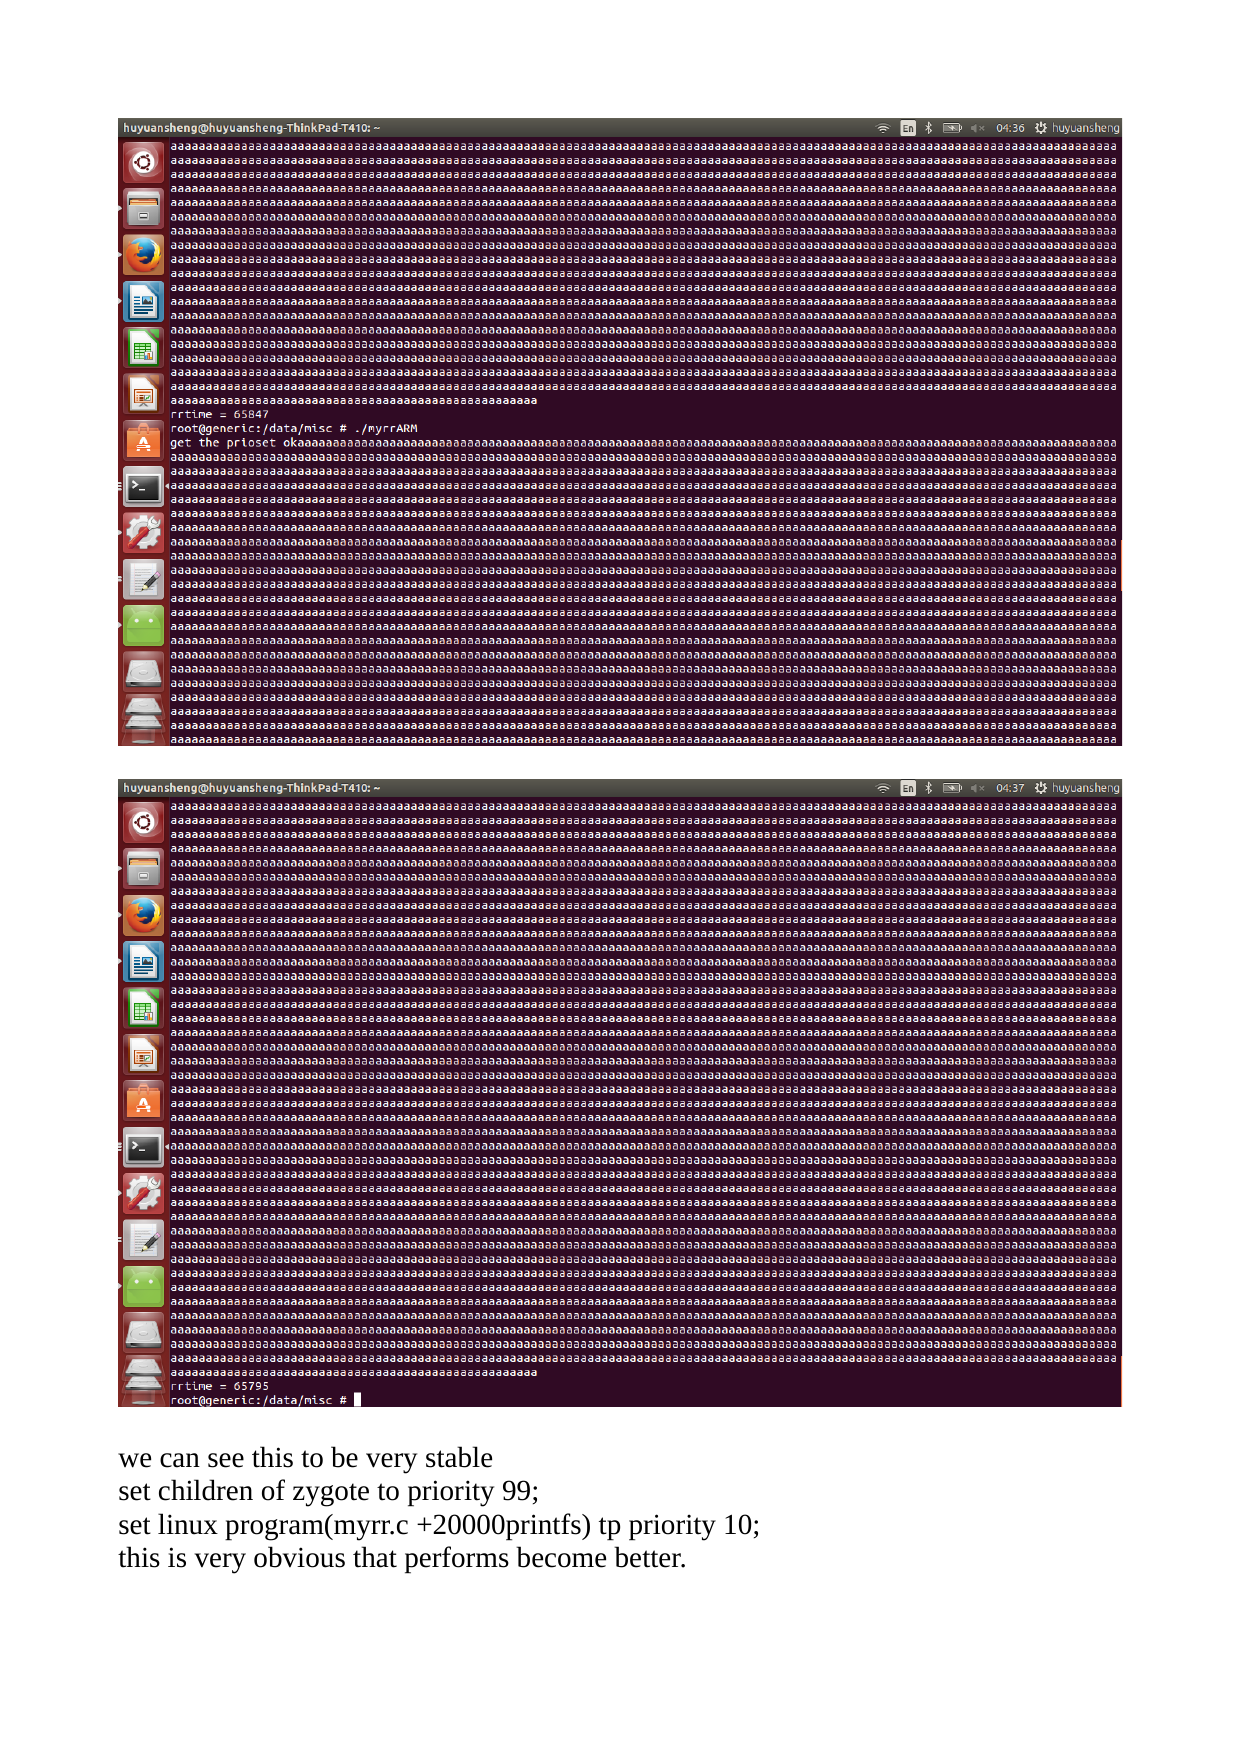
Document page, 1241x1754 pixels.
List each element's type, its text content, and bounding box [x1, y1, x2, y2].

picture [118, 118, 1123, 746]
text set linux program(myrr.c +20000printfs) tp priority 10; [118, 1507, 1122, 1541]
text this is very obvious that performs become better. [118, 1541, 1122, 1574]
text set children of zygote to priority 99; [118, 1473, 1122, 1507]
picture [118, 779, 1123, 1407]
text we can see this to be very stable [118, 1440, 1122, 1473]
